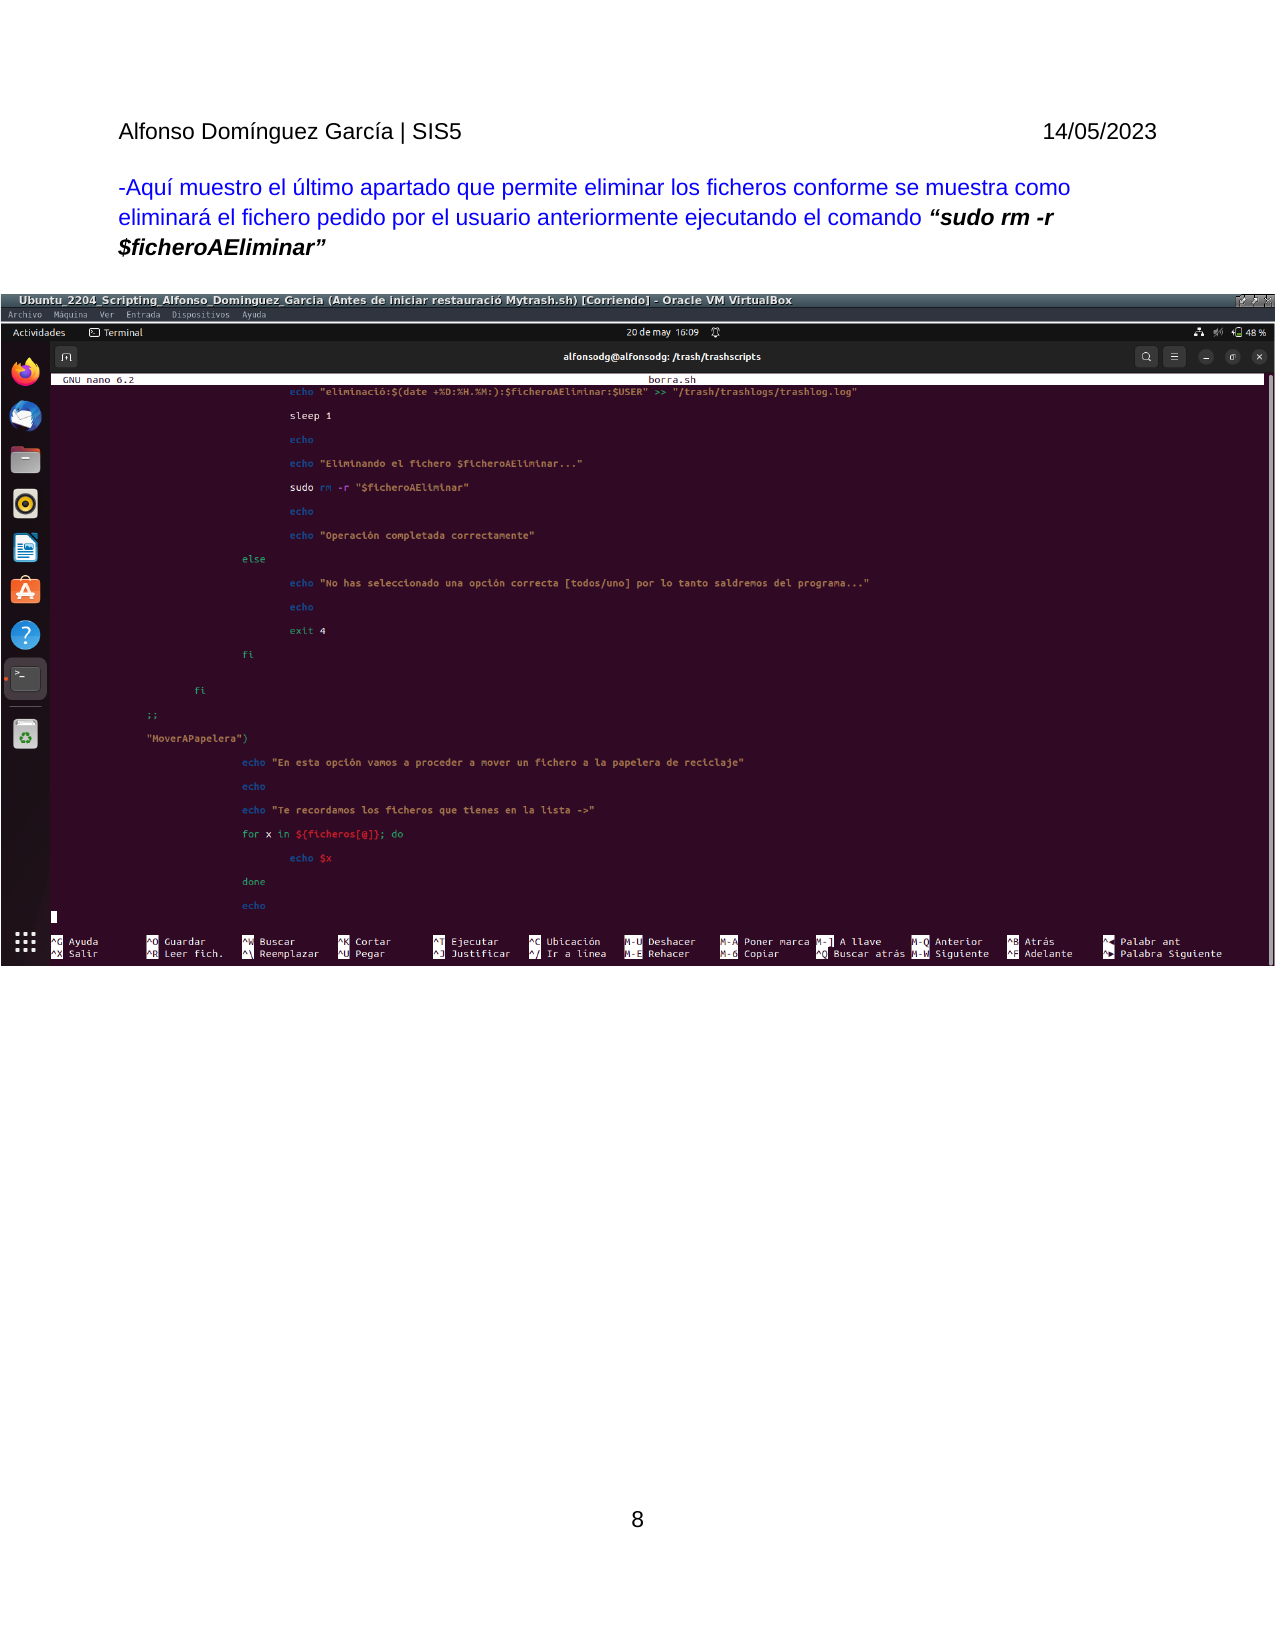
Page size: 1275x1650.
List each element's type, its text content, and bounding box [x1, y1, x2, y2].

picture [0, 294, 1275, 966]
text -Aquí muestro el último apartado que permite eliminar los ficheros conforme se muestra como eliminará el fichero pedido por el usuario anteriormente ejecutando el comando “sudo rm -r $ficheroAEliminar” [118, 174, 1157, 261]
